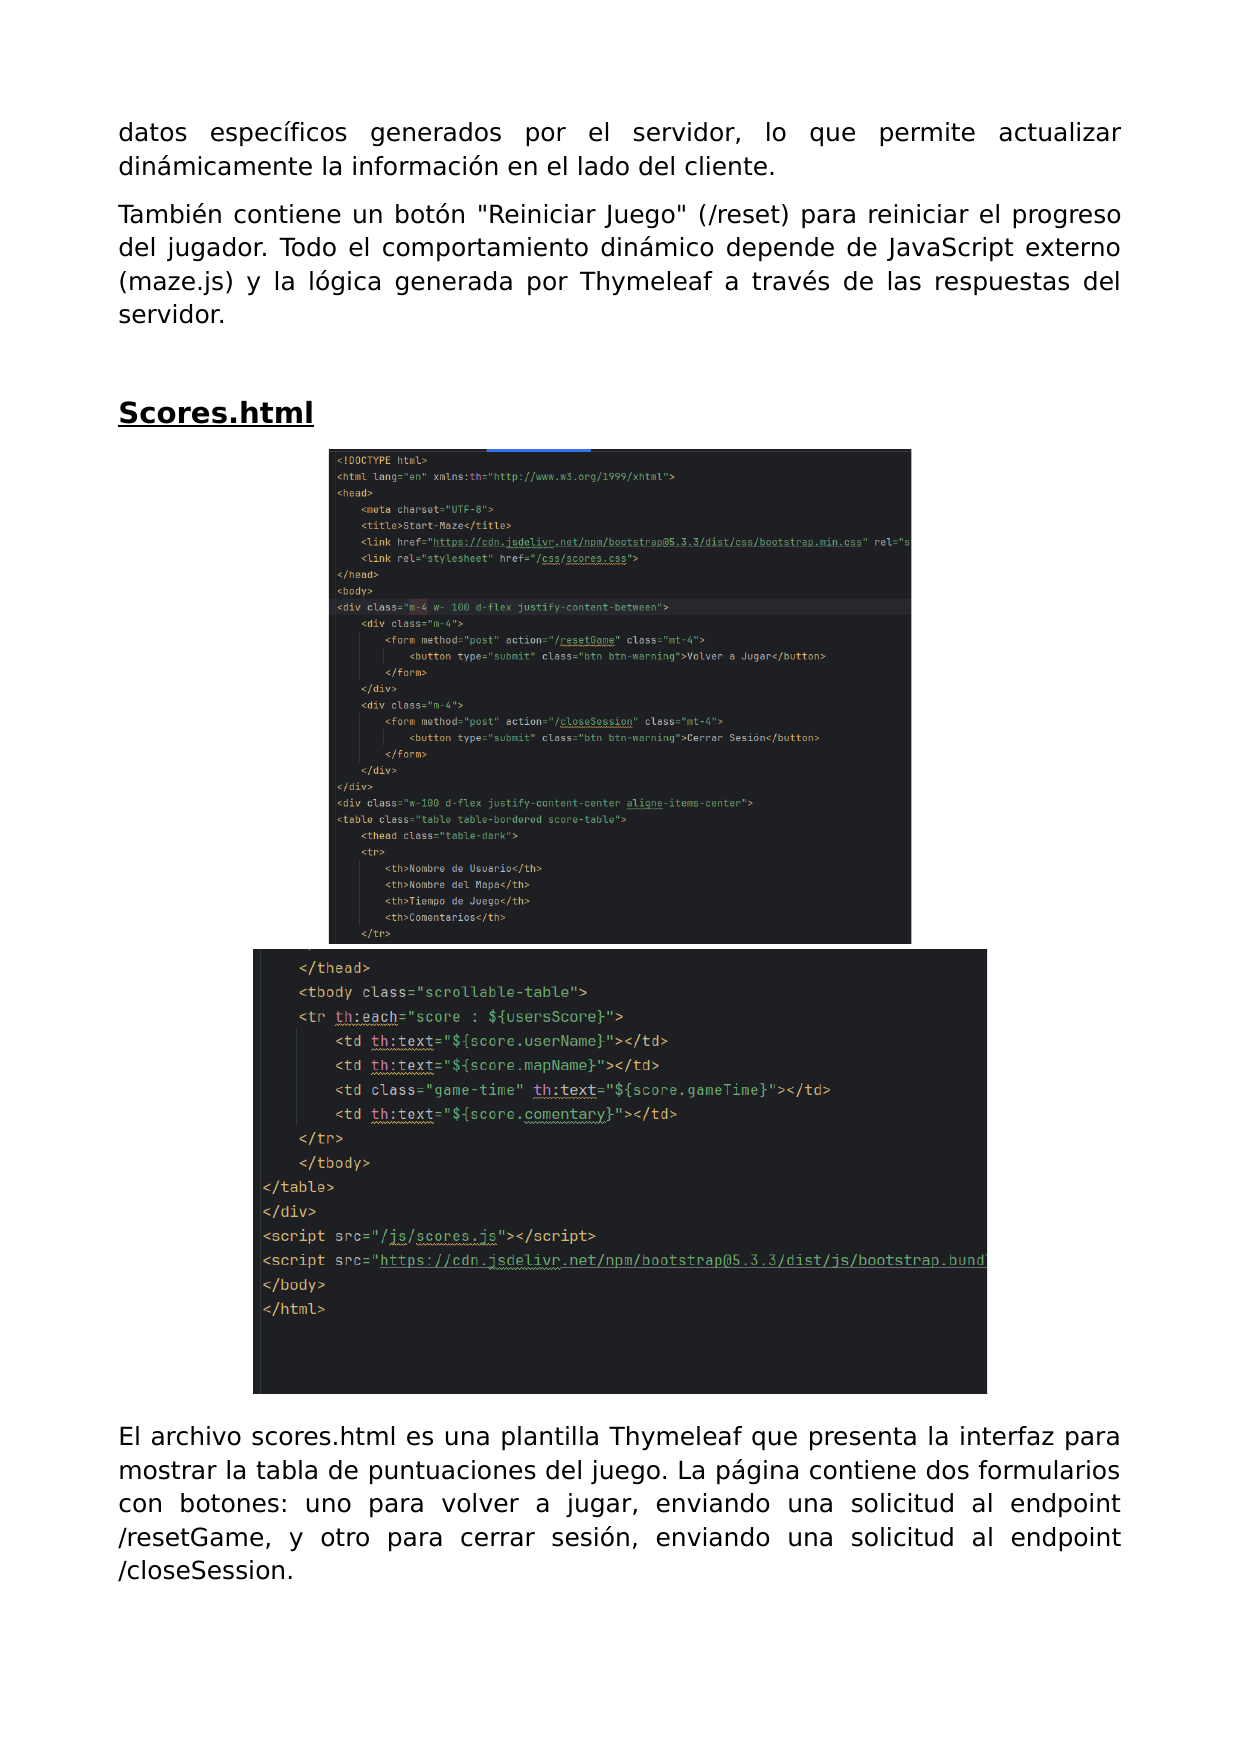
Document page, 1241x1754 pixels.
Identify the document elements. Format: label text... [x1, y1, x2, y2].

picture [253, 949, 988, 1394]
picture [328, 449, 912, 944]
text Scores.html [118, 396, 1122, 430]
text datos específicos generados por el servidor, lo que permite actualizar dinámicamente la información en el lado del cliente. [118, 118, 1122, 181]
text El archivo scores.html es una plantilla Thymeleaf que presenta la interfaz para mostrar la tabla de puntuaciones del juego. La página contiene dos formularios con botones: uno para volver a jugar, enviando una solicitud al endpoint /resetGame, y otro para cerrar sesión, enviando una solicitud al endpoint /closeSession. [118, 1422, 1122, 1586]
text También contiene un botón "Reiniciar Juego" (/reset) para reiniciar el progreso del jugador. Todo el comportamiento dinámico depende de JavaScript externo (maze.js) y la lógica generada por Thymeleaf a través de las respuestas del servidor. [118, 200, 1122, 329]
